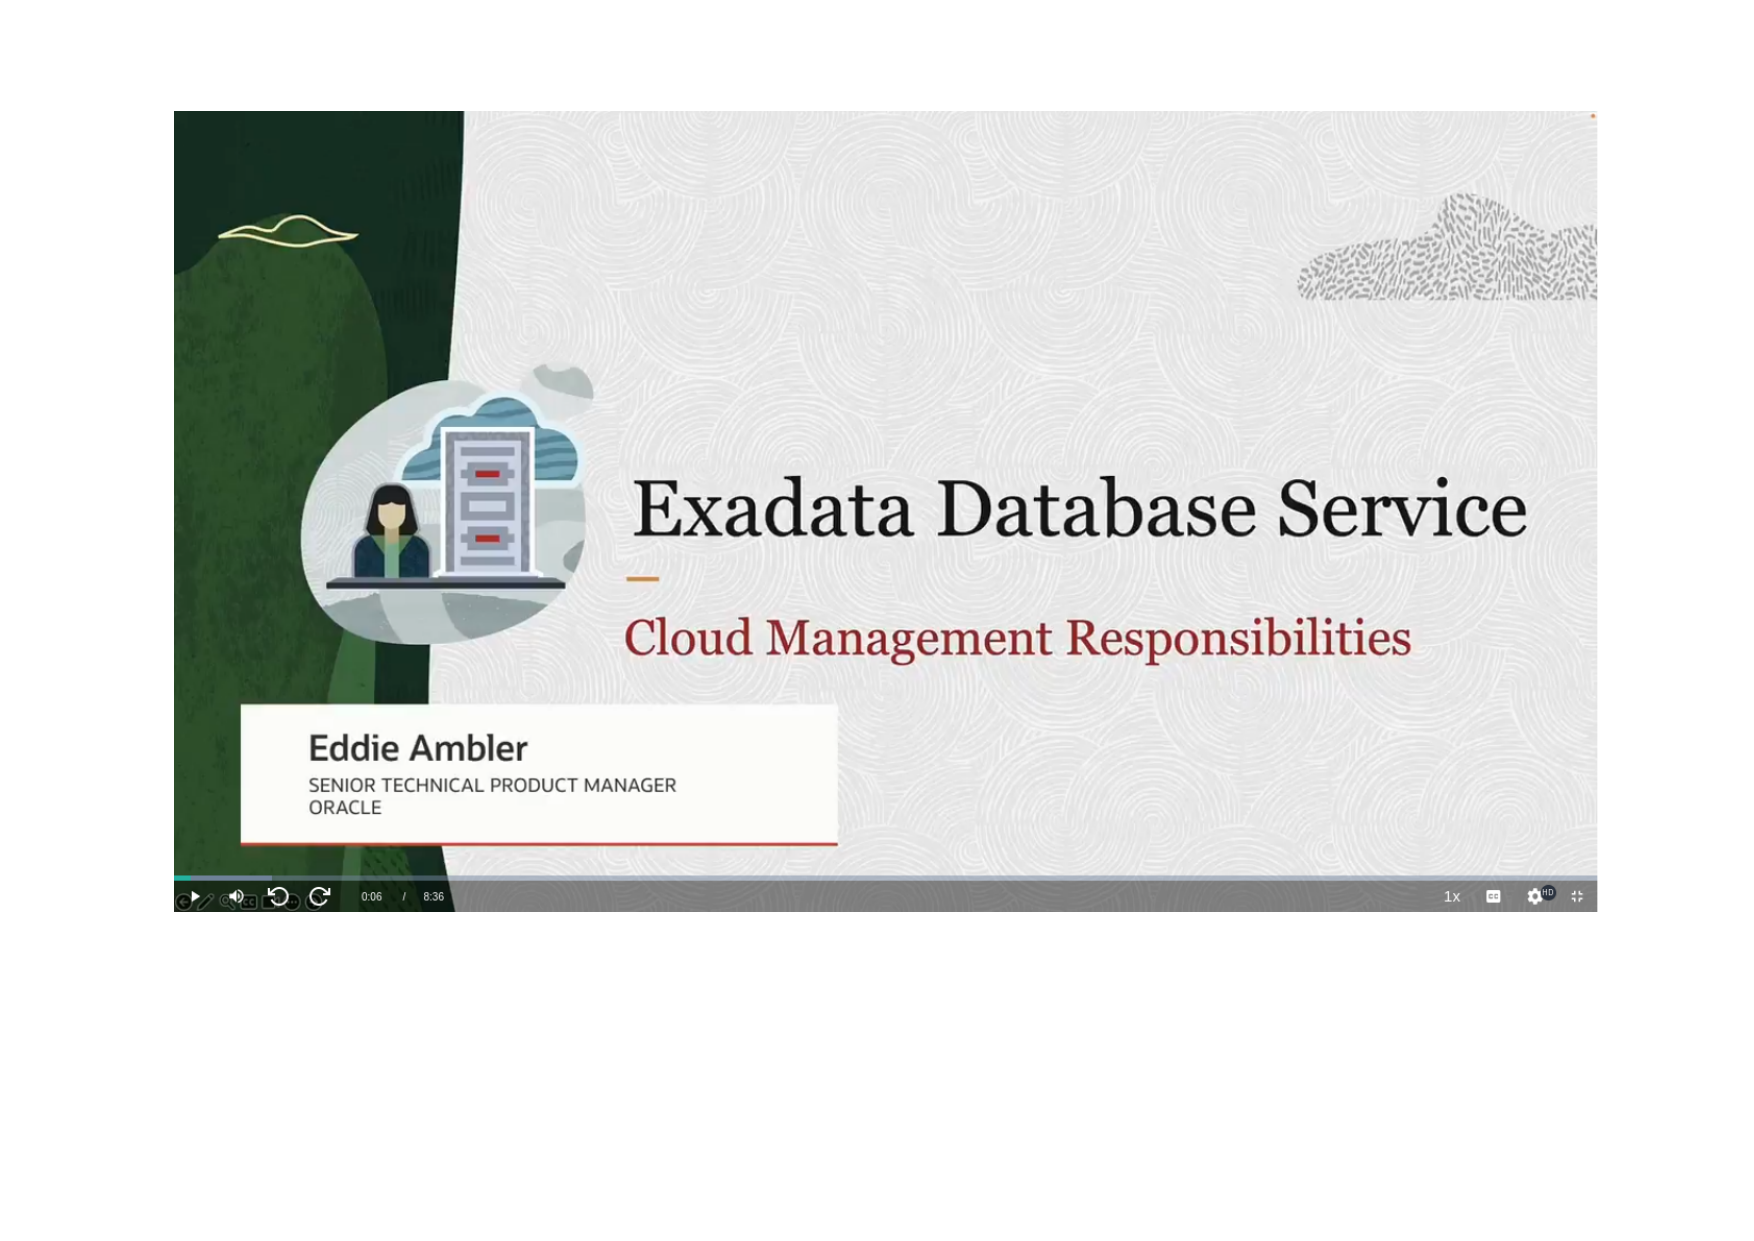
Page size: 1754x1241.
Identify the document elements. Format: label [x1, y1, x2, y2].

picture [174, 111, 1598, 912]
